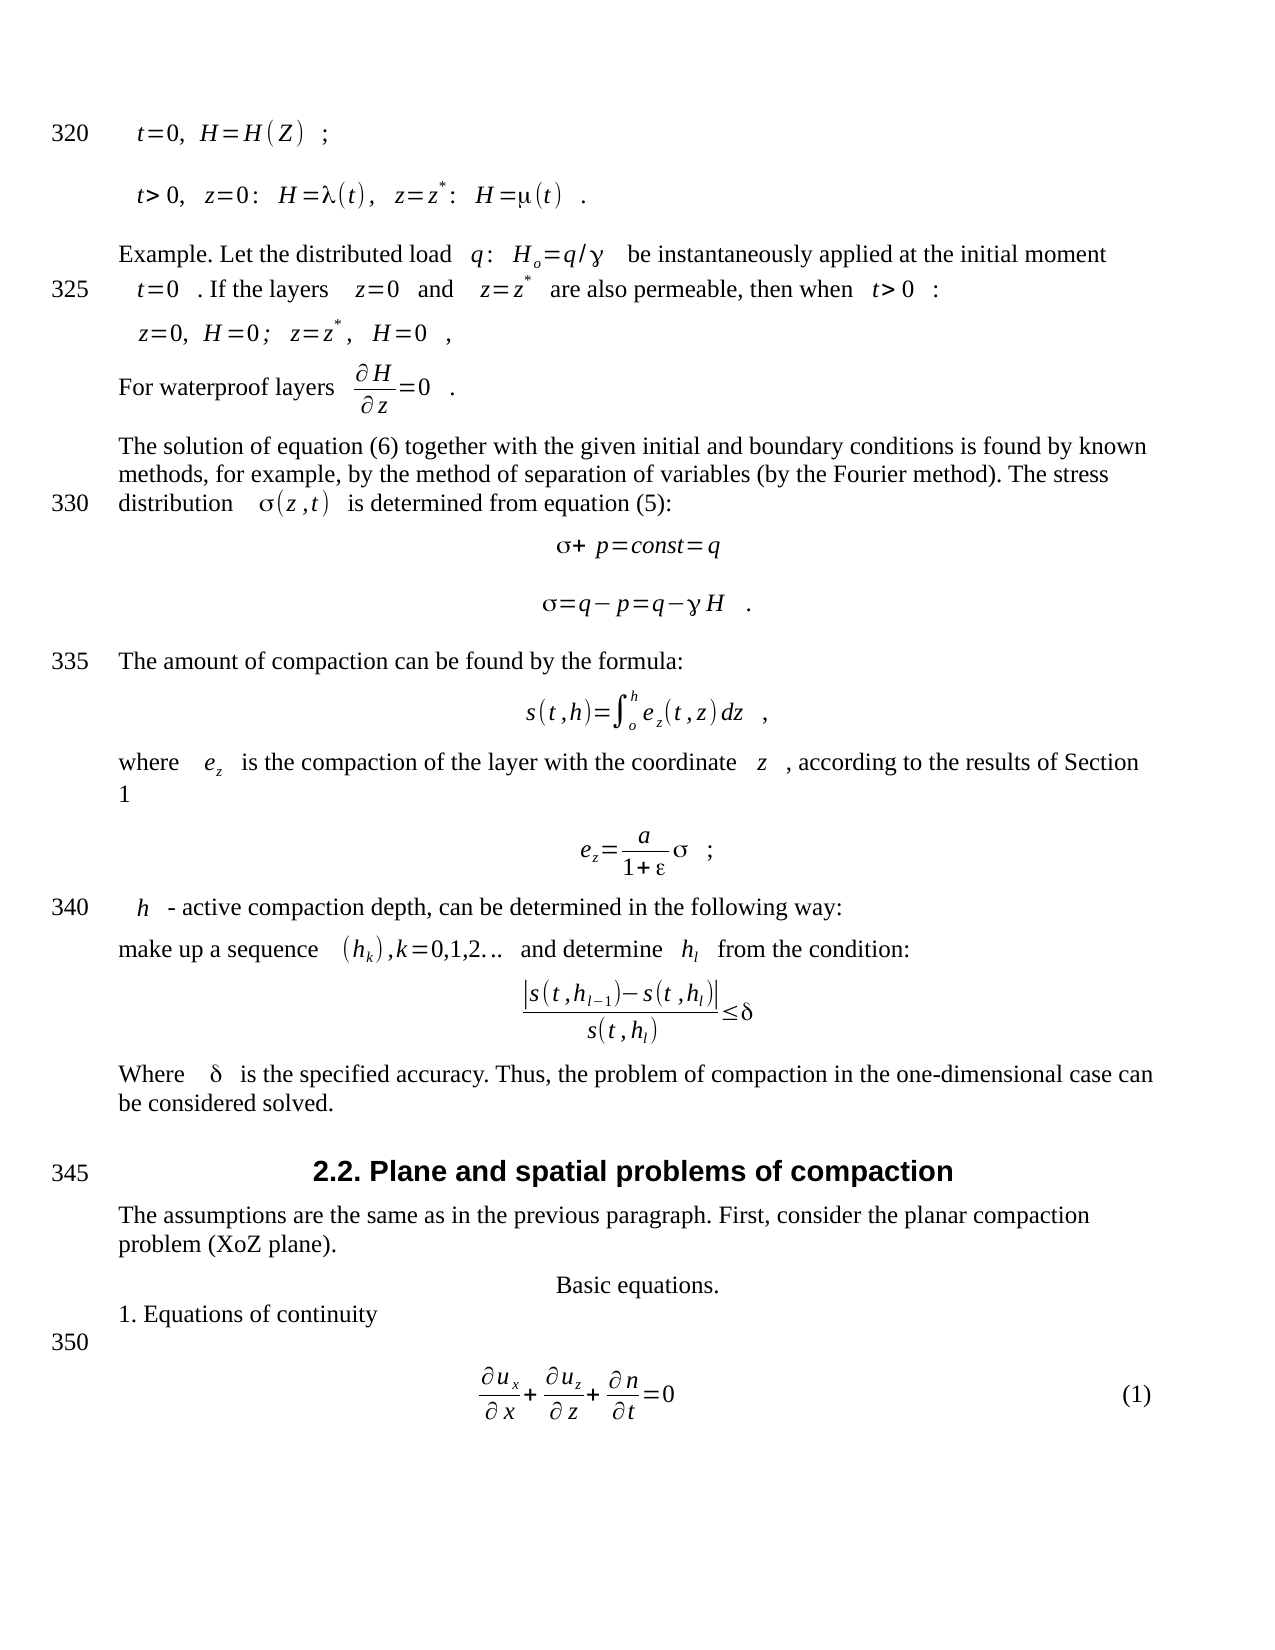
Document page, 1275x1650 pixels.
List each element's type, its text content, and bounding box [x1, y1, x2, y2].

text The assumptions are the same as in the previous paragraph. First, consider the planar compaction problem (XoZ plane). [118, 1200, 1157, 1257]
subtitle 2.2. Plane and spatial problems of compaction [118, 1154, 1157, 1187]
text ; [118, 821, 1157, 880]
text , [118, 687, 1157, 734]
text Where is the specified accuracy. Thus, the problem of compaction in the one-dimensional case can be considered solved. [118, 1059, 1157, 1116]
text - active compaction depth, can be determined in the following way: [118, 892, 1157, 921]
text The solution of equation (6) together with the given initial and boundary conditions is found by known methods, for example, by the method of separation of variables (by the Fourier method). The stress distribution is determined from equation (5): [118, 431, 1157, 519]
text where is the compaction of the layer with the coordinate, according to the results of Section 1 [118, 747, 1157, 808]
text . [118, 588, 1157, 617]
text make up a sequence and determinefrom the condition: [118, 934, 1157, 966]
text 1. Equations of continuity [118, 1299, 1157, 1327]
text The amount of compaction can be found by the formula: [118, 646, 1157, 675]
text Basic equations. [118, 1270, 1157, 1299]
text ; [118, 118, 1157, 149]
text Example. Let the distributed load be instantaneously applied at the initial moment. If the layers and are also permeable, then when: [118, 239, 1157, 303]
text , [118, 315, 1157, 347]
table_header [118, 1356, 1041, 1443]
text . [118, 177, 1157, 210]
text For waterproof layers. [118, 359, 1157, 418]
table_header (1) [1041, 1356, 1157, 1443]
